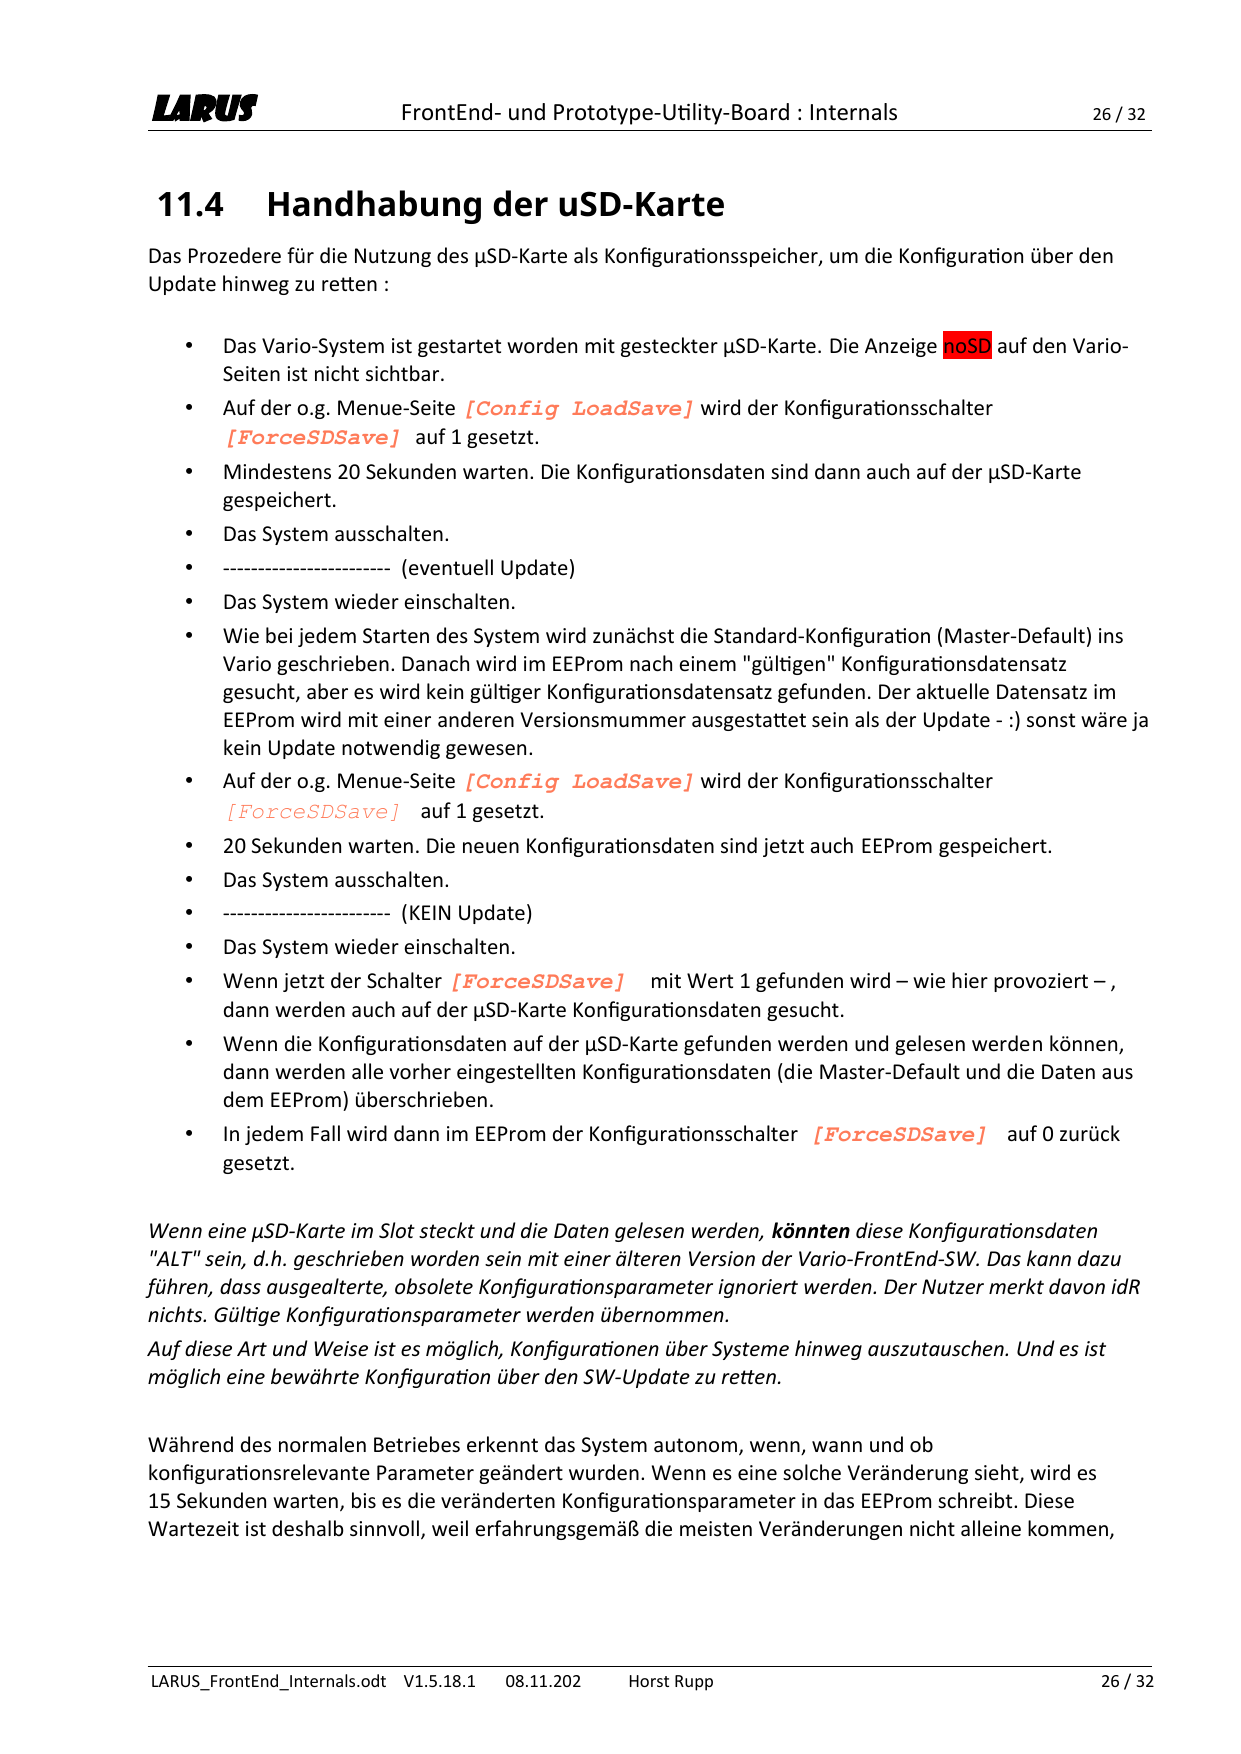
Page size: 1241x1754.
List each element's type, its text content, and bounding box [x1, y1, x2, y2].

list Das System ausschalten. [185, 519, 1152, 547]
text Während des normalen Betriebes erkennt das System autonom, wenn, wann und ob konfigurationsrelevante Parameter geändert wurden. Wenn es eine solche Veränderung sieht, wird es 15 Sekunden warten, bis es die veränderten Konfigurationsparameter in das EEProm schreibt. Diese Wartezeit ist deshalb sinnvoll, weil erfahrungsgemäß die meisten Veränderungen nicht alleine kommen, [148, 1430, 1152, 1570]
list ------------------------ (eventuell Update) [185, 553, 1152, 581]
list 20 Sekunden warten. Die neuen Konfigurationsdaten sind jetzt auch EEProm gespeichert. [185, 831, 1152, 859]
list Wie bei jedem Starten des System wird zunächst die Standard-Konfiguration (Master-Default) ins Vario geschrieben. Danach wird im EEProm nach einem "gültigen" Konfigurationsdatensatz gesucht, aber es wird kein gültiger Konfigurationsdatensatz gefunden. Der aktuelle Datensatz im EEProm wird mit einer anderen Versionsmummer ausgestattet sein als der Update - :) sonst wäre ja kein Update notwendig gewesen. [185, 621, 1152, 761]
list Mindestens 20 Sekunden warten. Die Konfigurationsdaten sind dann auch auf der µSD-Karte gespeichert. [185, 457, 1152, 513]
list In jedem Fall wird dann im EEProm der Konfigurationsschalter [ForceSDSave] auf 0 zurück gesetzt. [185, 1119, 1152, 1176]
text Das Prozedere für die Nutzung des µSD-Karte als Konfigurationsspeicher, um die Konfiguration über den Update hinweg zu retten : [148, 241, 1152, 325]
list Das System ausschalten. [185, 865, 1152, 893]
list Wenn jetzt der Schalter [ForceSDSave] mit Wert 1 gefunden wird – wie hier provoziert – , dann werden auch auf der µSD-Karte Konfigurationsdaten gesucht. [185, 966, 1152, 1023]
list Auf der o.g. Menue-Seite [Config LoadSave] wird der Konfigurationsschalter [ForceSDSave] auf 1 gesetzt. [185, 767, 1152, 825]
subtitle Handhabung der uSD-Karte [148, 168, 1152, 226]
list Das System wieder einschalten. [185, 587, 1152, 615]
text Auf diese Art und Weise ist es möglich, Konfigurationen über Systeme hinweg auszutauschen. Und es ist möglich eine bewährte Konfiguration über den SW-Update zu retten. [148, 1334, 1152, 1390]
list Das Vario-System ist gestartet worden mit gesteckter µSD-Karte. Die Anzeige noSD auf den Vario-Seiten ist nicht sichtbar. [185, 331, 1152, 387]
list Wenn die Konfigurationsdaten auf der µSD-Karte gefunden werden und gelesen werden können, dann werden alle vorher eingestellten Konfigurationsdaten (die Master-Default und die Daten aus dem EEProm) überschrieben. [185, 1029, 1152, 1113]
list Auf der o.g. Menue-Seite [Config LoadSave] wird der Konfigurationsschalter [ForceSDSave] auf 1 gesetzt. [185, 393, 1152, 451]
text Wenn eine µSD-Karte im Slot steckt und die Daten gelesen werden, könnten diese Konfigurationsdaten "ALT" sein, d.h. geschrieben worden sein mit einer älteren Version der Vario-FrontEnd-SW. Das kann dazu führen, dass ausgealterte, obsolete Konfigurationsparameter ignoriert werden. Der Nutzer merkt davon idR nichts. Gültige Konfigurationsparameter werden übernommen. [148, 1216, 1152, 1328]
list ------------------------ (KEIN Update) [185, 898, 1152, 927]
list Das System wieder einschalten. [185, 932, 1152, 960]
